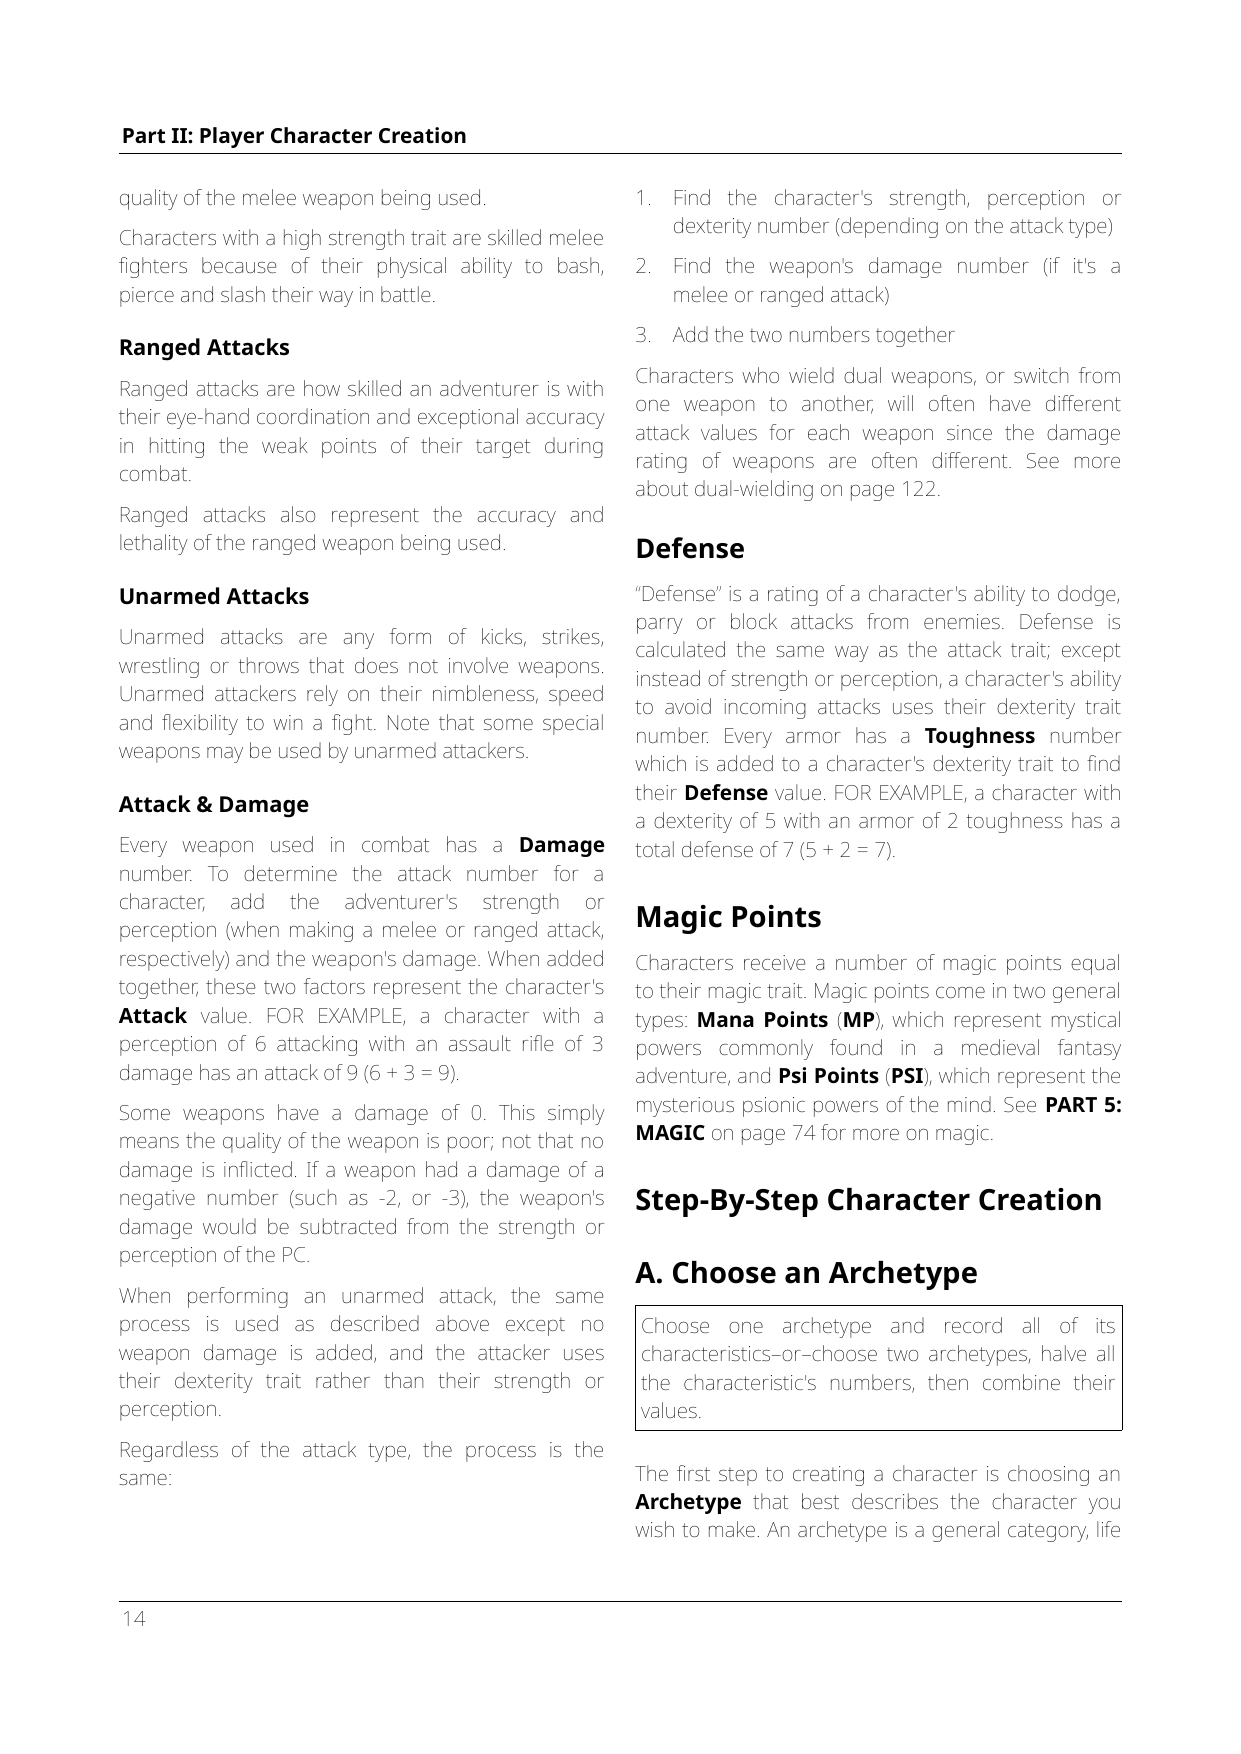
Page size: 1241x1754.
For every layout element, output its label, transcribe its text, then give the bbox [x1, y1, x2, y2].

text When performing an unarmed attack, the same process is used as described above except no weapon damage is added, and the attacker uses their dexterity trait rather than their strength or perception. [118, 1281, 605, 1423]
subtitle Step-By-Step Character Creation [635, 1180, 1122, 1219]
list Find the weapon's damage number (if it's a melee or ranged attack) [635, 251, 1122, 308]
list Add the two numbers together [635, 320, 1122, 349]
text Unarmed Attacks [118, 581, 605, 610]
subtitle A. Choose an Archetype [635, 1253, 1122, 1292]
text Unarmed attacks are any form of kicks, strikes, wrestling or throws that does not involve weapons. Unarmed attackers rely on their nimbleness, speed and flexibility to win a fight. Note that some special weapons may be used by unarmed attackers. [118, 622, 605, 764]
text Magic Points [635, 896, 1122, 936]
text quality of the melee weapon being used. [118, 183, 605, 211]
text Characters receive a number of magic points equal to their magic trait. Magic points come in two general types: Mana Points (MP), which represent mystical powers commonly found in a medieval fantasy adventure, and Psi Points (PSI), which represent the mysterious psionic powers of the mind. See PART 5: MAGIC on page 49 for more on magic. [635, 948, 1122, 1147]
table_header Choose one archetype and record all of its characteristics–or–choose two archetypes, halve all the characteristic's numbers, then combine their values. [636, 1306, 1122, 1430]
text Every weapon used in combat has a Damage number. To determine the attack number for a character, add the adventurer's strength or perception (when making a melee or ranged attack, respectively) and the weapon's damage. When added together, these two factors represent the character's Attack value. FOR EXAMPLE, a character with a perception of 6 attacking with an assault rifle of 3 damage has an attack of 9 (6 + 3 = 9). [118, 830, 605, 1086]
text Attack & Damage [118, 788, 605, 818]
text Ranged attacks are how skilled an adventurer is with their eye-hand coordination and exceptional accuracy in hitting the weak points of their target during combat. [118, 374, 605, 488]
text Regardless of the attack type, the process is the same: [118, 1435, 605, 1492]
text Characters with a high strength trait are skilled melee fighters because of their physical ability to bash, pierce and slash their way in battle. [118, 223, 605, 308]
text Ranged Attacks [118, 332, 605, 362]
text “Defense” is a rating of a character's ability to dodge, parry or block attacks from enemies. Defense is calculated the same way as the attack trait; except instead of strength or perception, a character's ability to avoid incoming attacks uses their dexterity trait number. Every armor has a Toughness number which is added to a character's dexterity trait to find their Defense value. FOR EXAMPLE, a character with a dexterity of 5 with an armor of 2 toughness has a total defense of 7 (5 + 2 = 7). [635, 579, 1122, 863]
text The first step to creating a character is choosing an Archetype that best describes the character you wish to make. An archetype is a general category, life [635, 1459, 1122, 1544]
text Defense [635, 530, 1122, 567]
text Characters who wield dual weapons, or switch from one weapon to another, will often have different attack values for each weapon since the damage rating of weapons are often different. See more about dual-wielding on page 83. [635, 361, 1122, 503]
text Ranged attacks also represent the accuracy and lethality of the ranged weapon being used. [118, 500, 605, 557]
text Some weapons have a damage of 0. This simply means the quality of the weapon is poor; not that no damage is inflicted. If a weapon had a damage of a negative number (such as -2, or -3), the weapon's damage would be subtracted from the strength or perception of the PC. [118, 1098, 605, 1269]
list Find the character's strength, perception or dexterity number (depending on the attack type) [635, 183, 1122, 239]
